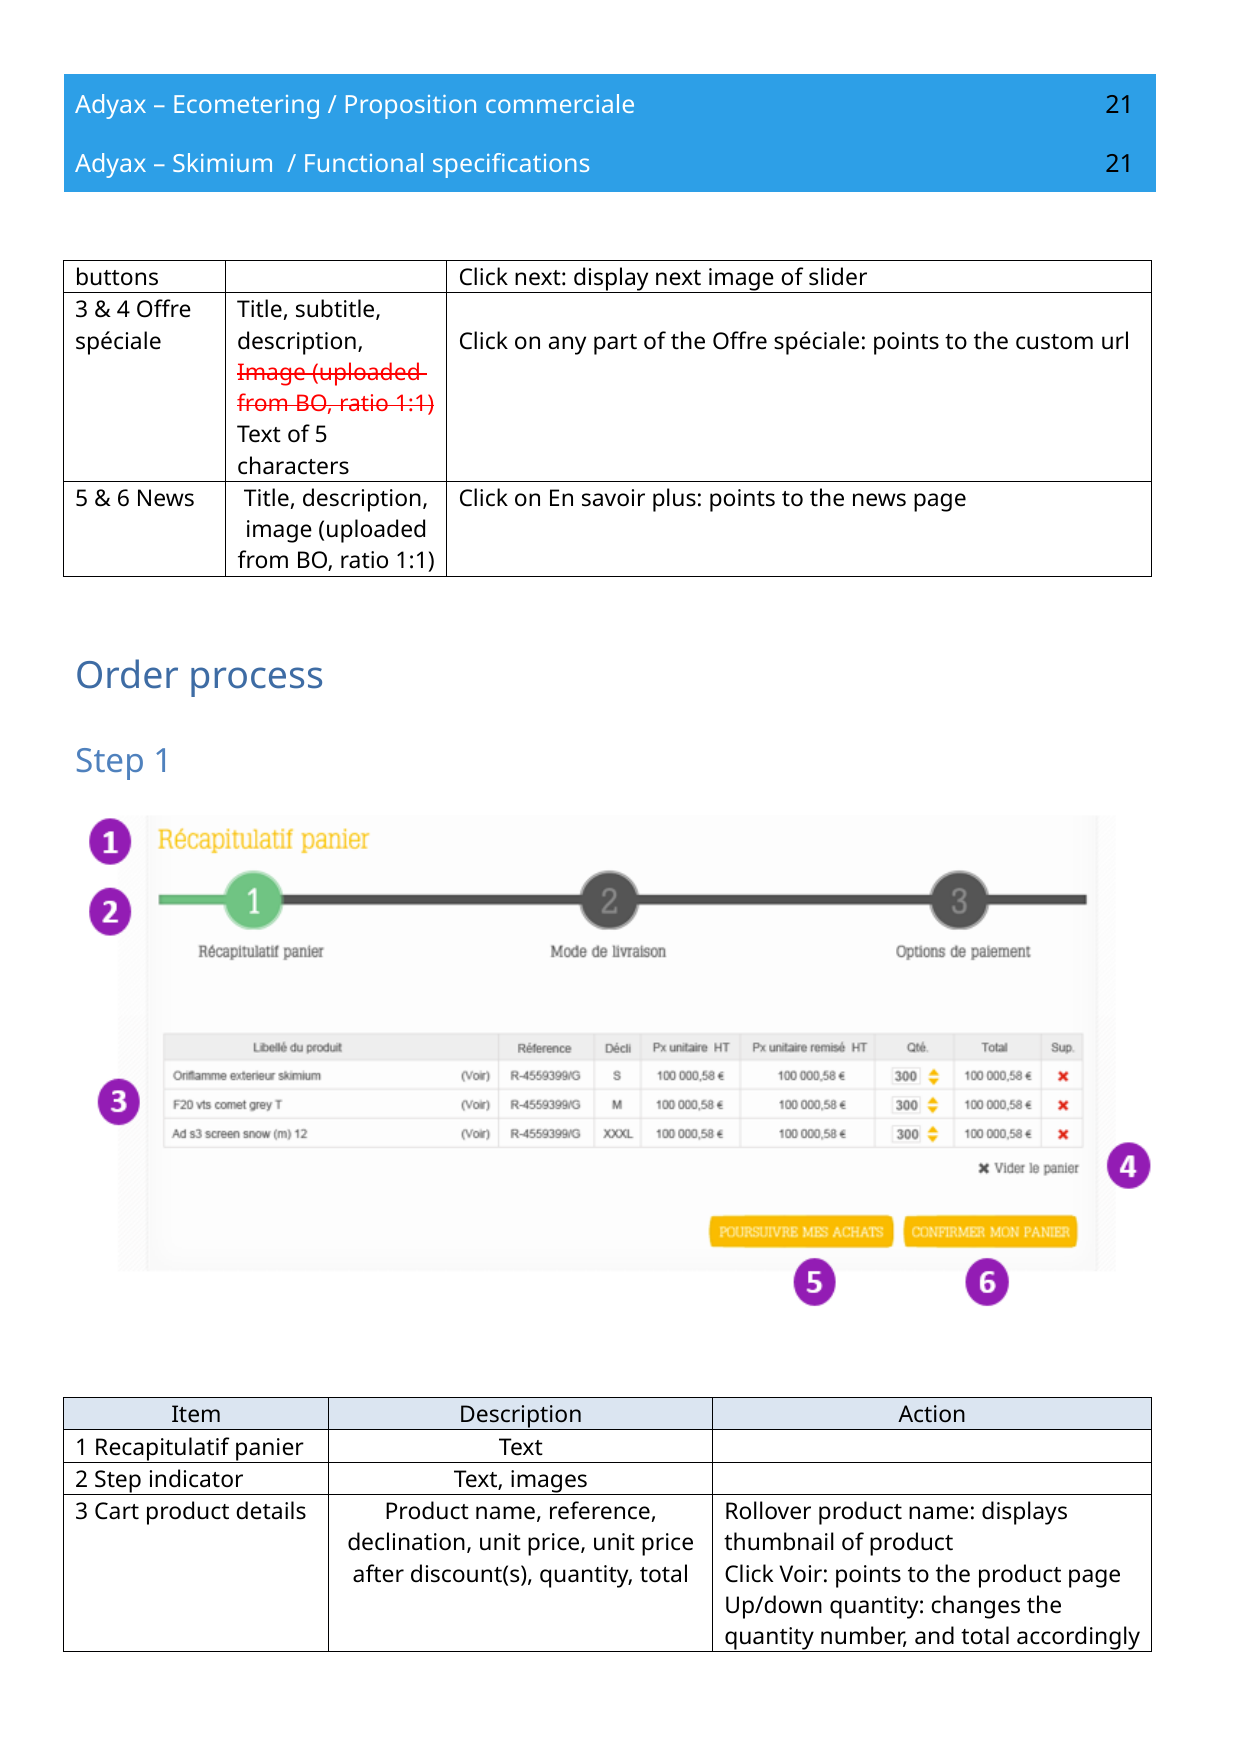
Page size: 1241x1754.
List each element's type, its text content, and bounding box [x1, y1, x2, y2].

table_header Item [64, 1398, 328, 1429]
table_cell Click on En savoir plus: points to the news page [447, 482, 1151, 576]
table_cell Text, images [329, 1463, 712, 1494]
subtitle Step 1 [75, 737, 1165, 782]
table_cell [713, 1430, 1151, 1462]
subtitle Order process [75, 648, 1165, 699]
table_cell 3 & 4 Offre spéciale [64, 293, 225, 481]
table_cell Product name, reference, declination, unit price, unit price after discount(s), quantity, total [329, 1495, 712, 1651]
picture [75, 794, 1165, 1322]
table_cell Title, subtitle, description, Image (uploaded from BO, ratio 1:1) Text of 5 characters [226, 293, 446, 481]
table_cell [226, 261, 446, 292]
table_header Action [713, 1398, 1151, 1429]
table_cell [713, 1463, 1151, 1494]
table_cell 3 Cart product details [64, 1495, 328, 1651]
table_cell Rollover product name: displays thumbnail of product Click Voir: points to the product page Up/down quantity: changes the quantity number, and total accordingly [713, 1495, 1151, 1651]
table_cell 2 Step indicator [64, 1463, 328, 1494]
table_cell Click next: display next image of slider [447, 261, 1151, 292]
table_cell 1 Recapitulatif panier [64, 1430, 328, 1462]
table_cell buttons [64, 261, 225, 292]
table_cell 5 & 6 News [64, 482, 225, 576]
table_cell Text [329, 1430, 712, 1462]
table_cell Click on any part of the Offre spéciale: points to the custom url [447, 293, 1151, 481]
table_header Description [329, 1398, 712, 1429]
table_cell Title, description, image (uploaded from BO, ratio 1:1) [226, 482, 446, 576]
